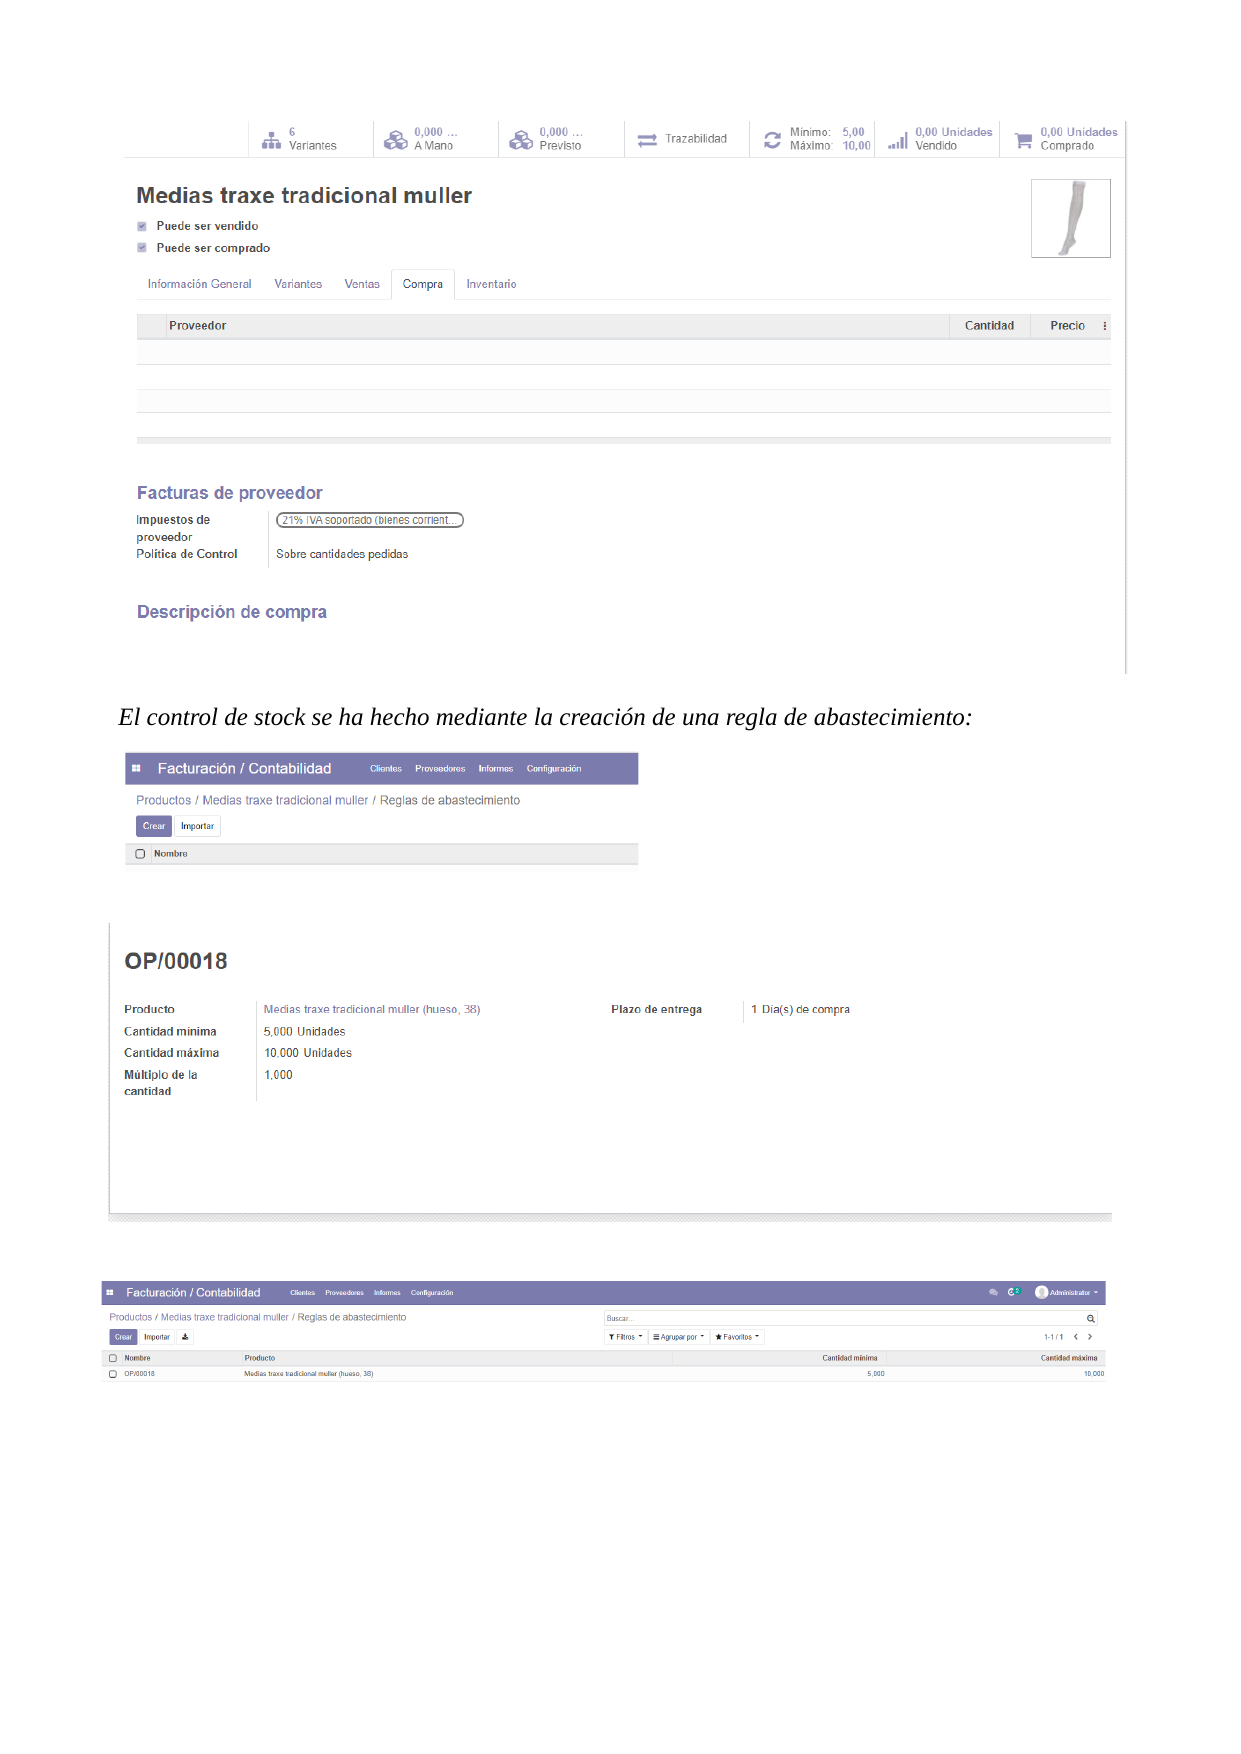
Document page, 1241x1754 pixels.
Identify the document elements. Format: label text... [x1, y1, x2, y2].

picture [101, 1281, 1106, 1387]
picture [108, 923, 1112, 1222]
text El control de stock se ha hecho mediante la creación de una regla de abastecimiento: [118, 702, 1122, 731]
picture [123, 121, 1128, 674]
picture [125, 751, 639, 872]
